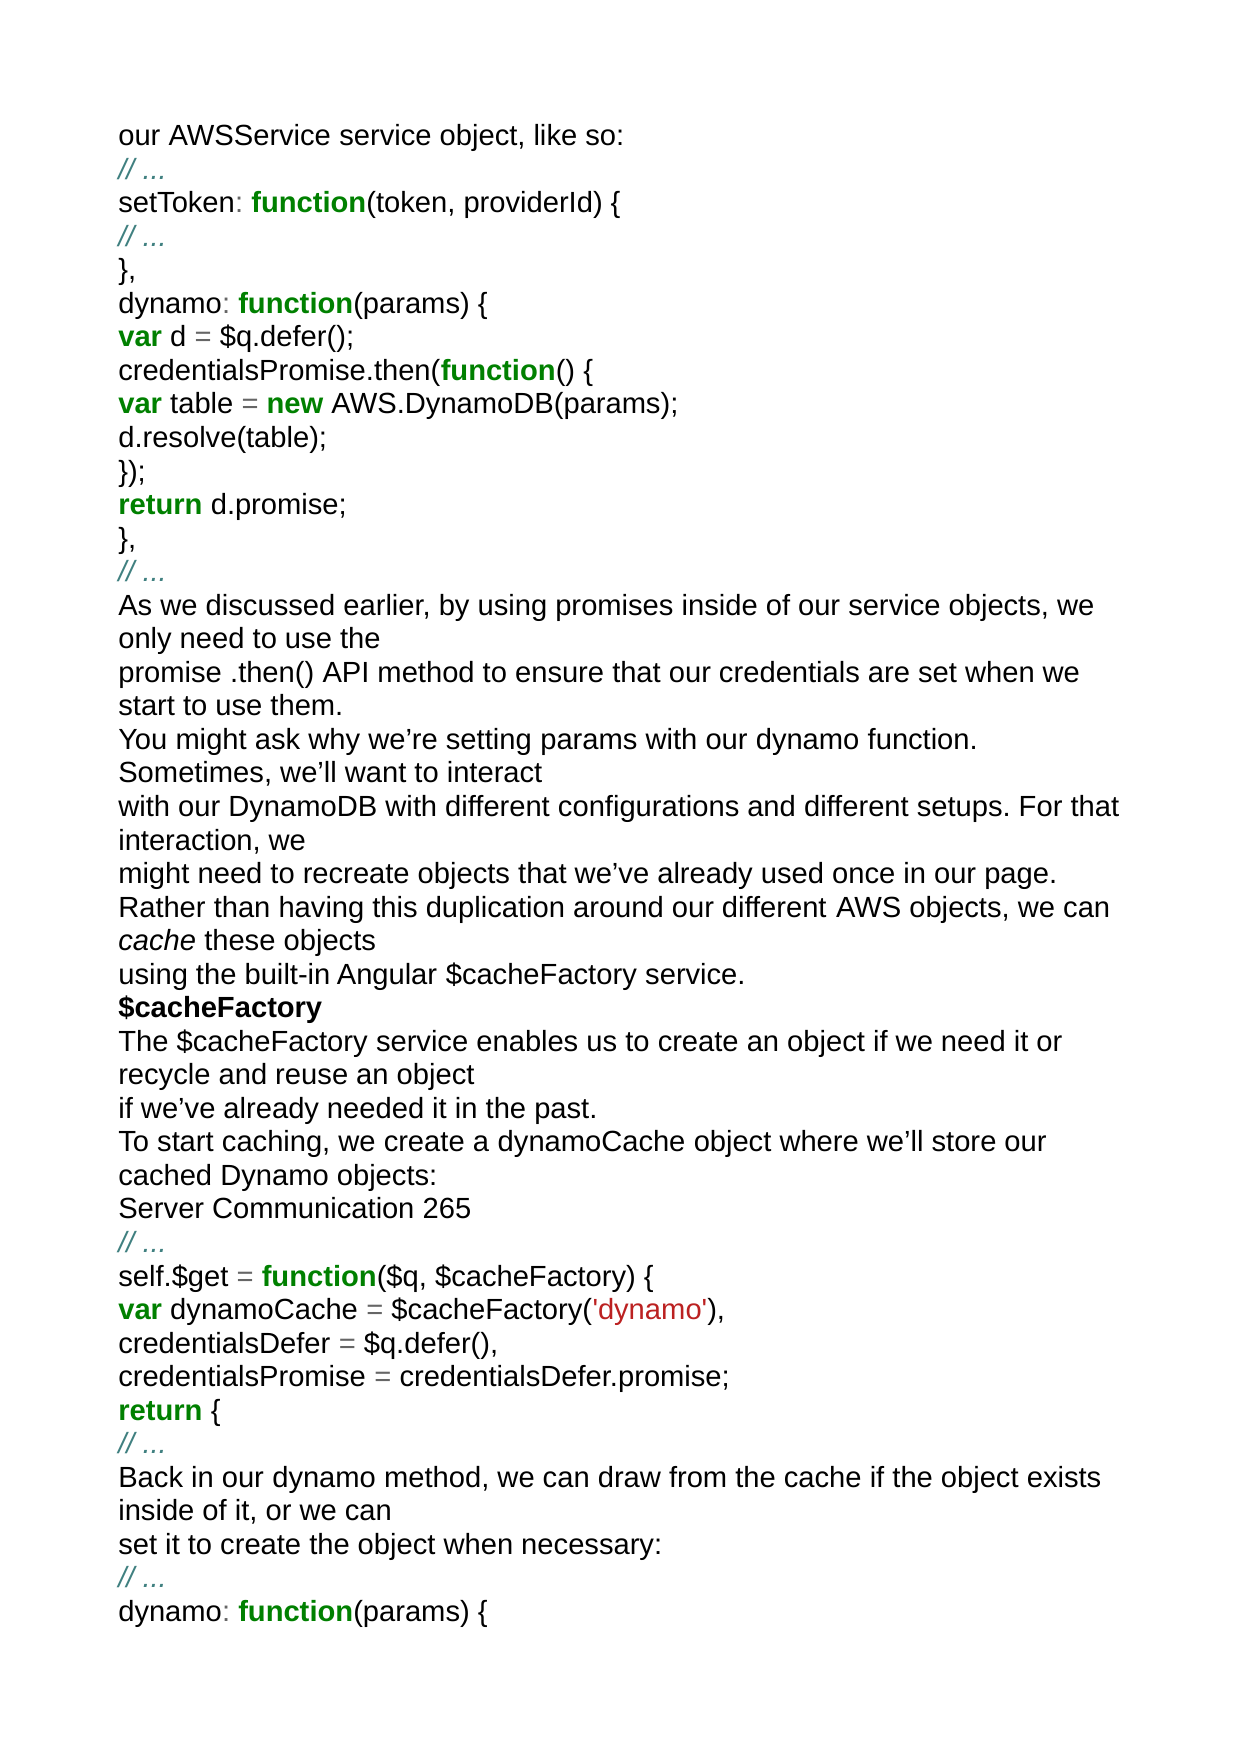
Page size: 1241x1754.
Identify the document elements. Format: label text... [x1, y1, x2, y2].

text }, [118, 521, 1122, 554]
text $cacheFactory [118, 990, 1122, 1024]
text return { [118, 1393, 1122, 1426]
text setToken: function(token, providerId) { [118, 185, 1122, 219]
text }, [118, 252, 1122, 286]
text credentialsDefer = $q.defer(), [118, 1326, 1122, 1359]
text var dynamoCache = $cacheFactory('dynamo'), [118, 1292, 1122, 1326]
text Back in our dynamo method, we can draw from the cache if the object exists inside of it, or we can [118, 1460, 1122, 1527]
text our AWSService service object, like so: [118, 118, 1122, 152]
text To start caching, we create a dynamoCache object where we’ll store our cached Dynamo objects: [118, 1124, 1122, 1191]
text self.$get = function($q, $cacheFactory) { [118, 1258, 1122, 1292]
text // ... [118, 1560, 1122, 1594]
text might need to recreate objects that we’ve already used once in our page. [118, 856, 1122, 889]
text promise .then() API method to ensure that our credentials are set when we start to use them. [118, 655, 1122, 722]
text var table = new AWS.DynamoDB(params); [118, 386, 1122, 420]
text set it to create the object when necessary: [118, 1527, 1122, 1560]
text // ... [118, 554, 1122, 588]
text if we’ve already needed it in the past. [118, 1091, 1122, 1124]
text credentialsPromise = credentialsDefer.promise; [118, 1359, 1122, 1393]
text As we discussed earlier, by using promises inside of our service objects, we only need to use the [118, 588, 1122, 655]
text with our DynamoDB with different configurations and different setups. For that interaction, we [118, 789, 1122, 856]
text // ... [118, 1426, 1122, 1460]
text dynamo: function(params) { [118, 1594, 1122, 1627]
text using the built-in Angular $cacheFactory service. [118, 957, 1122, 990]
text Server Communication 265 [118, 1191, 1122, 1225]
text return d.promise; [118, 487, 1122, 521]
text dynamo: function(params) { [118, 286, 1122, 319]
text }); [118, 453, 1122, 487]
text d.resolve(table); [118, 420, 1122, 453]
text // ... [118, 152, 1122, 185]
text // ... [118, 1225, 1122, 1258]
text // ... [118, 219, 1122, 252]
text Rather than having this duplication around our different AWS objects, we can cache these objects [118, 889, 1122, 957]
text You might ask why we’re setting params with our dynamo function. Sometimes, we’ll want to interact [118, 722, 1122, 789]
text credentialsPromise.then(function() { [118, 353, 1122, 386]
text var d = $q.defer(); [118, 319, 1122, 353]
text The $cacheFactory service enables us to create an object if we need it or recycle and reuse an object [118, 1024, 1122, 1091]
